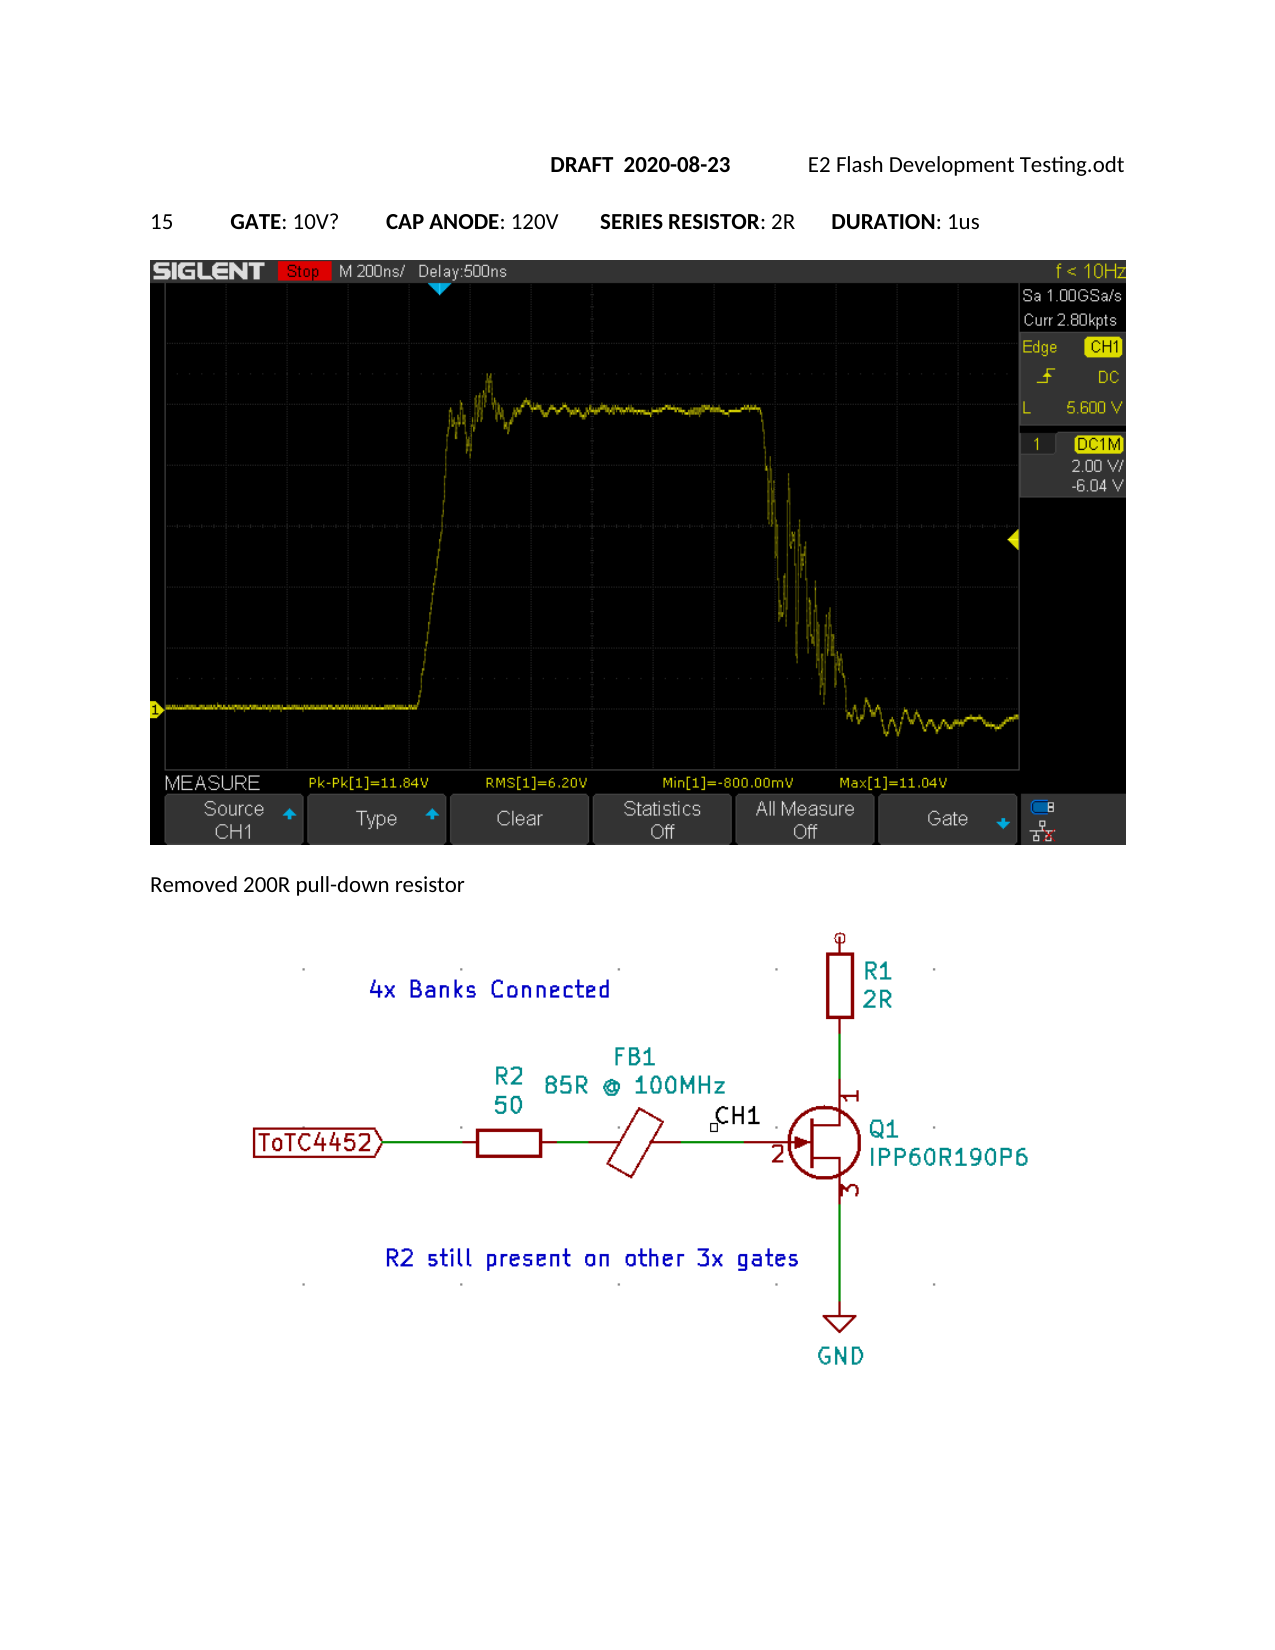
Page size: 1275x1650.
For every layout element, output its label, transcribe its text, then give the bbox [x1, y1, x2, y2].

picture [150, 260, 1126, 845]
picture [235, 922, 1040, 1367]
text Removed 200R pull-down resistor [150, 870, 1125, 898]
text 15 GATE: 10V? CAP ANODE: 120V SERIES RESISTOR: 2R DURATION: 1us [150, 207, 1125, 236]
